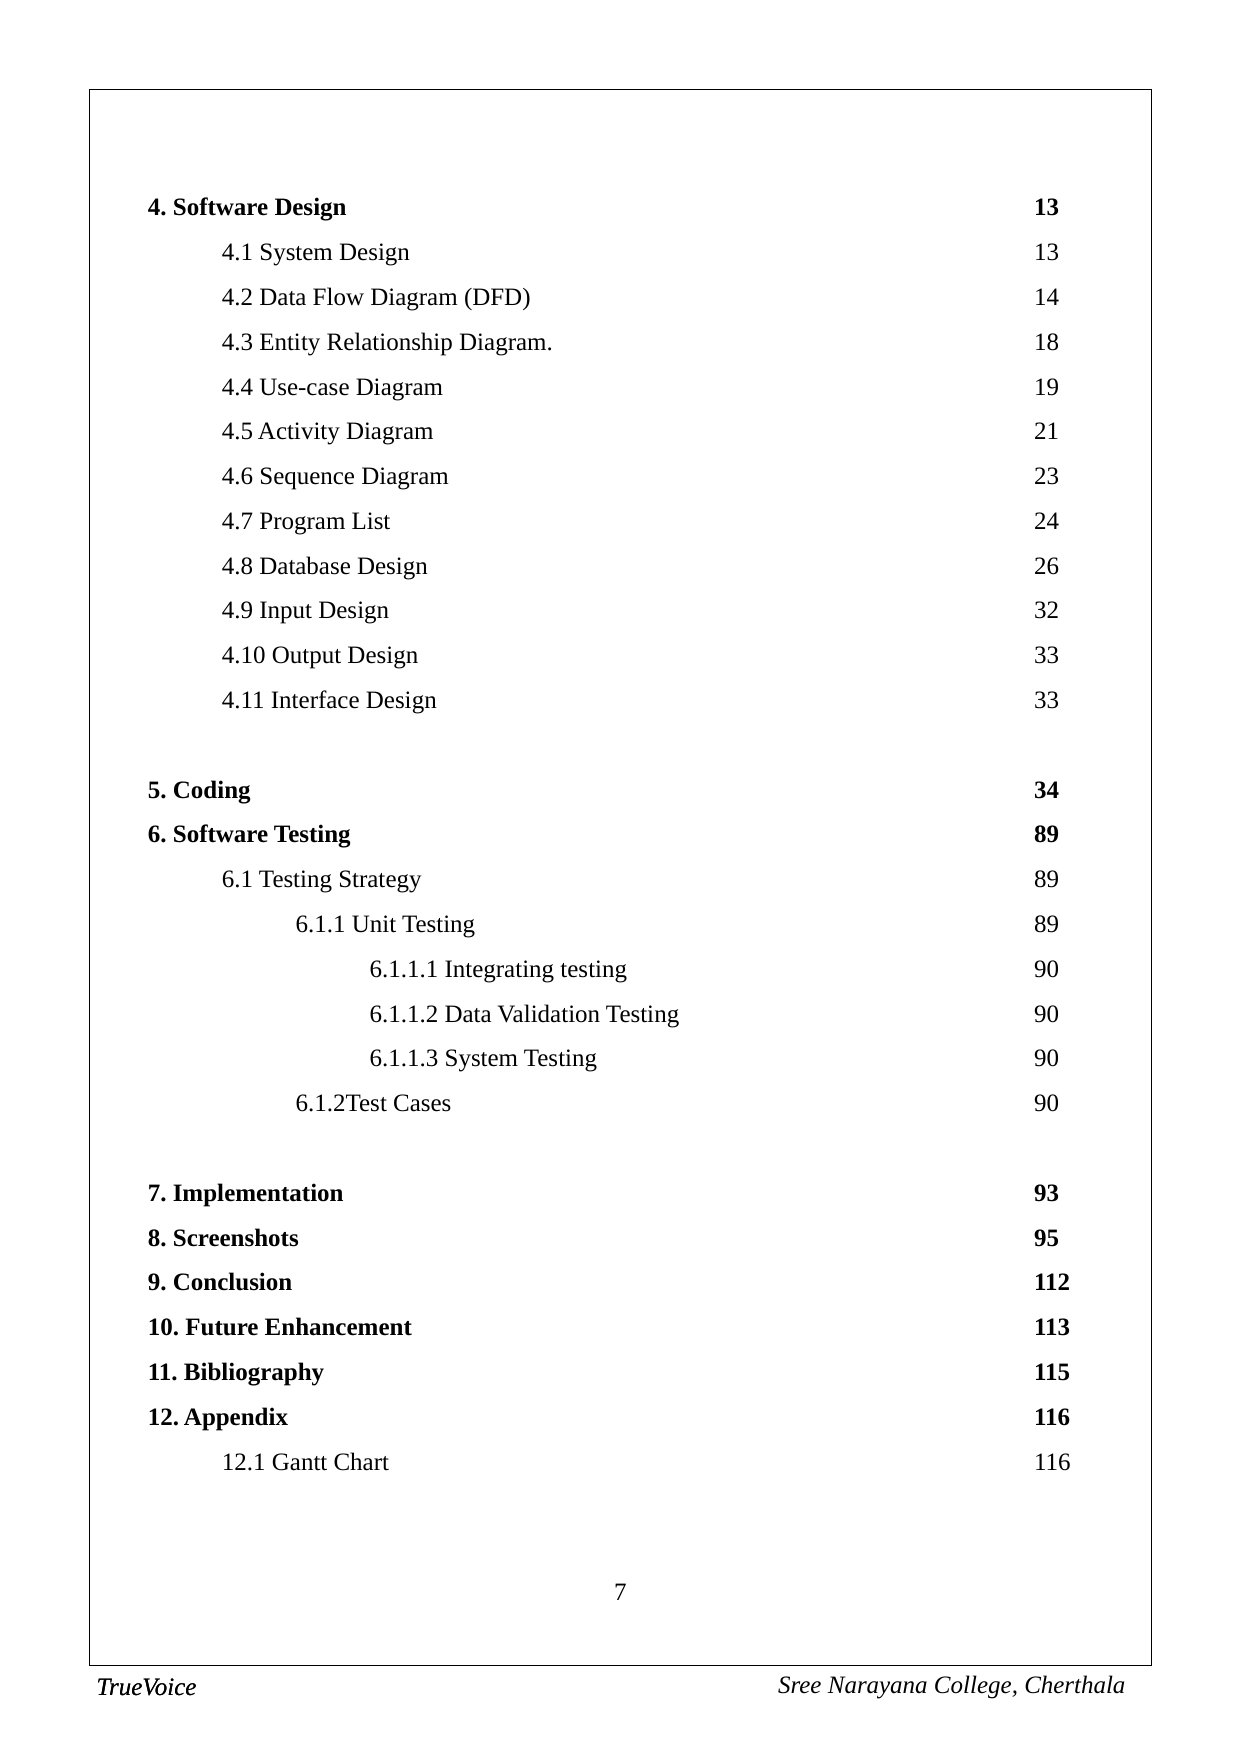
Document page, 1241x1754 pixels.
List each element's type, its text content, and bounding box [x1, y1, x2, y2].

text 7. Implementation 93 [148, 1178, 1092, 1207]
text 12.1 Gantt Chart 116 [148, 1447, 1092, 1475]
text 4.6 Sequence Diagram 23 [148, 461, 1092, 490]
text 4.10 Output Design 33 [222, 640, 1092, 669]
text 6.1.2Test Cases 90 [222, 1088, 1092, 1117]
text 5. Coding 34 [148, 775, 1092, 803]
text 4.1 System Design 13 [222, 237, 1092, 266]
text 12. Appendix 116 [148, 1402, 1092, 1431]
text 4.7 Program List 24 [222, 506, 1092, 535]
text 6.1.1.1 Integrating testing 90 [222, 954, 1092, 983]
text 6.1.1 Unit Testing 89 [222, 909, 1092, 938]
text 4.5 Activity Diagram 21 [148, 416, 1092, 445]
text 4.4 Use-case Diagram 19 [148, 372, 1092, 400]
text 4.9 Input Design 32 [222, 596, 1092, 624]
text 8. Screenshots 95 [148, 1223, 1092, 1251]
text 6.1.1.2 Data Validation Testing 90 [222, 999, 1092, 1027]
text 9. Conclusion 112 [148, 1267, 1092, 1296]
text 6.1.1.3 System Testing 90 [222, 1043, 1092, 1072]
text 4.8 Database Design 26 [222, 551, 1092, 579]
text 4. Software Design 13 [148, 192, 1092, 221]
text 4.2 Data Flow Diagram (DFD) 14 [148, 282, 1092, 311]
text 4.3 Entity Relationship Diagram. 18 [148, 327, 1092, 356]
text 6.1 Testing Strategy 89 [222, 864, 1092, 893]
text 10. Future Enhancement 113 [148, 1312, 1092, 1341]
text 4.11 Interface Design 33 [222, 685, 1092, 714]
text 11. Bibliography 115 [148, 1357, 1092, 1386]
text 6. Software Testing 89 [148, 819, 1092, 848]
